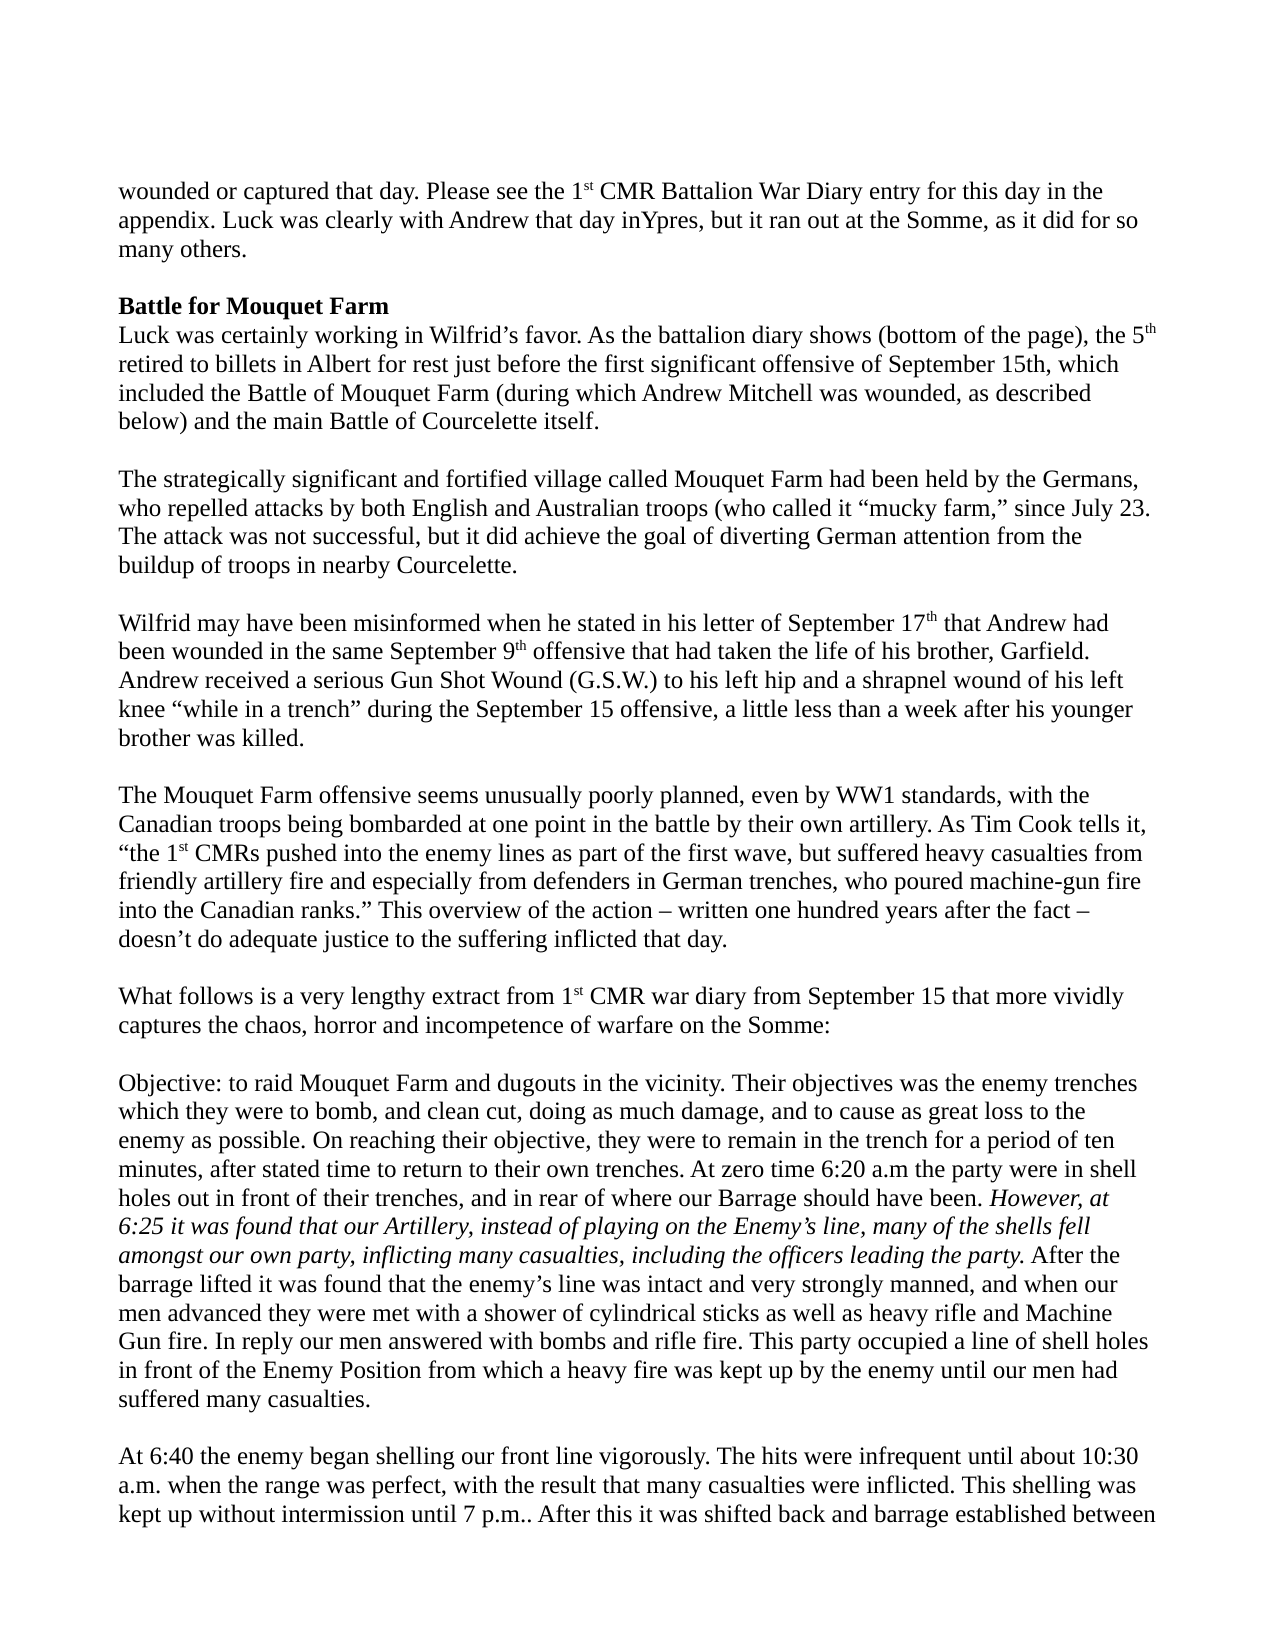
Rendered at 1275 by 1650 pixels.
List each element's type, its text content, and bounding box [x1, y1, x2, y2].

text Wilfrid may have been misinformed when he stated in his letter of September 17th that Andrew had been wounded in the same September 9th offensive that had taken the life of his brother, Garfield. Andrew received a serious Gun Shot Wound (G.S.W.) to his left hip and a shrapnel wound of his left knee “while in a trench” during the September 15 offensive, a little less than a week after his younger brother was killed. [118, 608, 1157, 751]
text The strategically significant and fortified village called Mouquet Farm had been held by the Germans, who repelled attacks by both English and Australian troops (who called it “mucky farm,” since July 23. The attack was not successful, but it did achieve the goal of diverting German attention from the buildup of troops in nearby Courcelette. [118, 464, 1157, 579]
text The Mouquet Farm offensive seems unusually poorly planned, even by WW1 standards, with the Canadian troops being bombarded at one point in the battle by their own artillery. As Tim Cook tells it, “the 1st CMRs pushed into the enemy lines as part of the first wave, but suffered heavy casualties from friendly artillery fire and especially from defenders in German trenches, who poured machine-gun fire into the Canadian ranks.” This overview of the action – written one hundred years after the fact – doesn’t do adequate justice to the suffering inflicted that day. [118, 780, 1157, 953]
text wounded or captured that day. Please see the 1st CMR Battalion War Diary entry for this day in the appendix. Luck was clearly with Andrew that day inYpres, but it ran out at the Somme, as it did for so many others. [118, 176, 1157, 263]
text Luck was certainly working in Wilfrid’s favor. As the battalion diary shows (bottom of the page), the 5th retired to billets in Albert for rest just before the first significant offensive of September 15th, which included the Battle of Mouquet Farm (during which Andrew Mitchell was wounded, as described below) and the main Battle of Courcelette itself. [118, 320, 1157, 435]
text What follows is a very lengthy extract from 1st CMR war diary from September 15 that more vividly captures the chaos, horror and incompetence of warfare on the Somme: [118, 981, 1157, 1039]
text Battle for Mouquet Farm [118, 291, 1157, 320]
text Objective: to raid Mouquet Farm and dugouts in the vicinity. Their objectives was the enemy trenches which they were to bomb, and clean cut, doing as much damage, and to cause as great loss to the enemy as possible. On reaching their objective, they were to remain in the trench for a period of ten minutes, after stated time to return to their own trenches. At zero time 6:20 a.m the party were in shell holes out in front of their trenches, and in rear of where our Barrage should have been. However, at 6:25 it was found that our Artillery, instead of playing on the Enemy’s line, many of the shells fell amongst our own party, inflicting many casualties, including the officers leading the party. After the barrage lifted it was found that the enemy’s line was intact and very strongly manned, and when our men advanced they were met with a shower of cylindrical sticks as well as heavy rifle and Machine Gun fire. In reply our men answered with bombs and rifle fire. This party occupied a line of shell holes in front of the Enemy Position from which a heavy fire was kept up by the enemy until our men had suffered many casualties. [118, 1068, 1157, 1413]
text At 6:40 the enemy began shelling our front line vigorously. The hits were infrequent until about 10:30 a.m. when the range was perfect, with the result that many casualties were inflicted. This shelling was kept up without intermission until 7 p.m.. After this it was shifted back and barrage established between [118, 1441, 1157, 1528]
